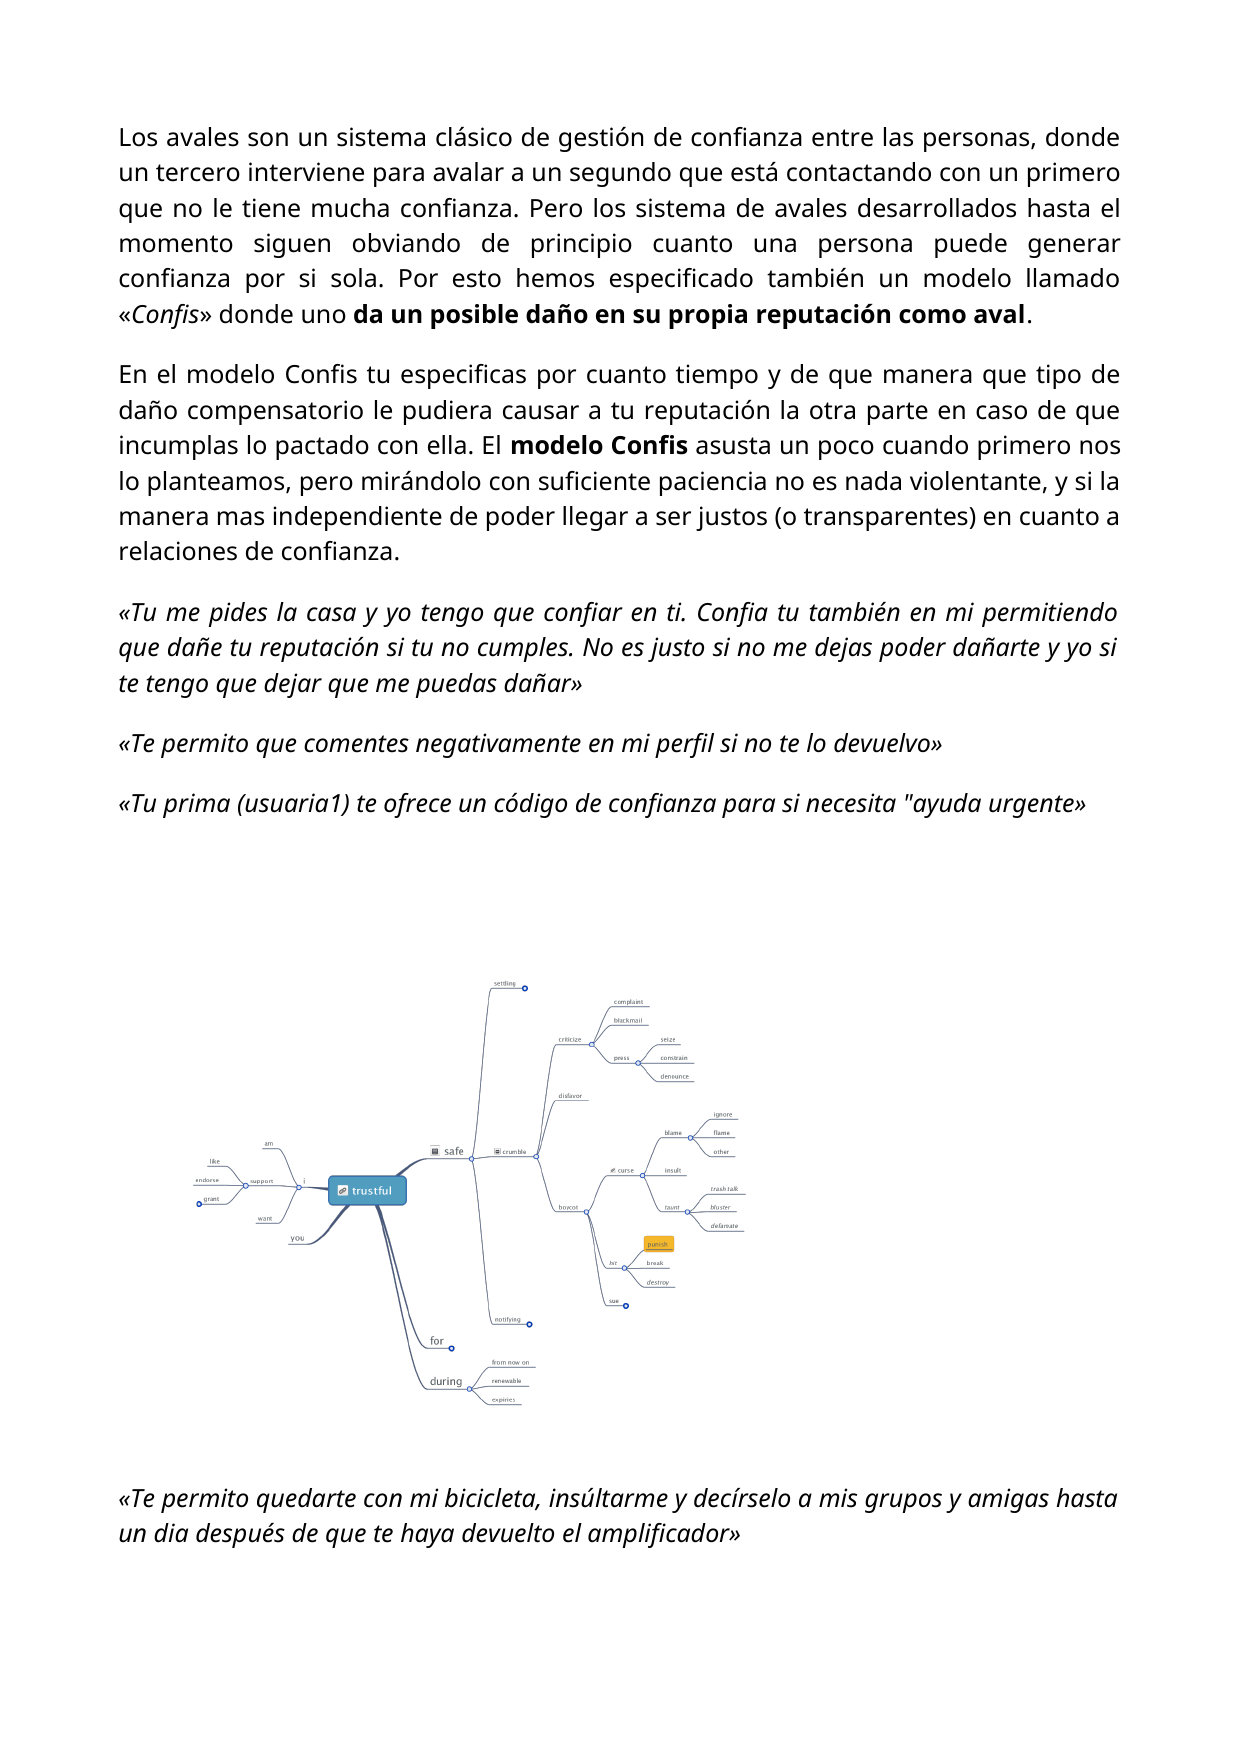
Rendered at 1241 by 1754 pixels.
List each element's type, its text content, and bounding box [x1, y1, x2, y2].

text «Tu prima (usuaria1) te ofrece un código de confianza para si necesita "ayuda urgente» [118, 785, 1122, 820]
text Los avales son un sistema clásico de gestión de confianza entre las personas, donde un tercero interviene para avalar a un segundo que está contactando con un primero que no le tiene mucha confianza. Pero los sistema de avales desarrollados hasta el momento siguen obviando de principio cuanto una persona puede generar confianza por si sola. Por esto hemos especificado también un modelo llamado «Confis» donde uno da un posible daño en su propia reputación como aval. [118, 118, 1122, 331]
text «Tu me pides la casa y yo tengo que confiar en ti. Confia tu también en mi permitiendo que dañe tu reputación si tu no cumples. No es justo si no me dejas poder dañarte y yo si te tengo que dejar que me puedas dañar» [118, 593, 1122, 699]
text En el modelo Confis tu especificas por cuanto tiempo y de que manera que tipo de daño compensatorio le pudiera causar a tu reputación la otra parte en caso de que incumplas lo pactado con ella. El modelo Confis asusta un poco cuando primero nos lo planteamos, pero mirándolo con suficiente paciencia no es nada violentante, y si la manera mas independiente de poder llegar a ser justos (o transparentes) en cuanto a relaciones de confianza. [118, 356, 1122, 568]
text «Te permito que comentes negativamente en mi perfil si no te lo devuelvo» [118, 724, 1122, 760]
picture [118, 883, 1123, 1481]
text «Te permito quedarte con mi bicicleta, insúltarme y decírselo a mis grupos y amigas hasta un dia después de que te haya devuelto el amplificador» [118, 1481, 1122, 1550]
